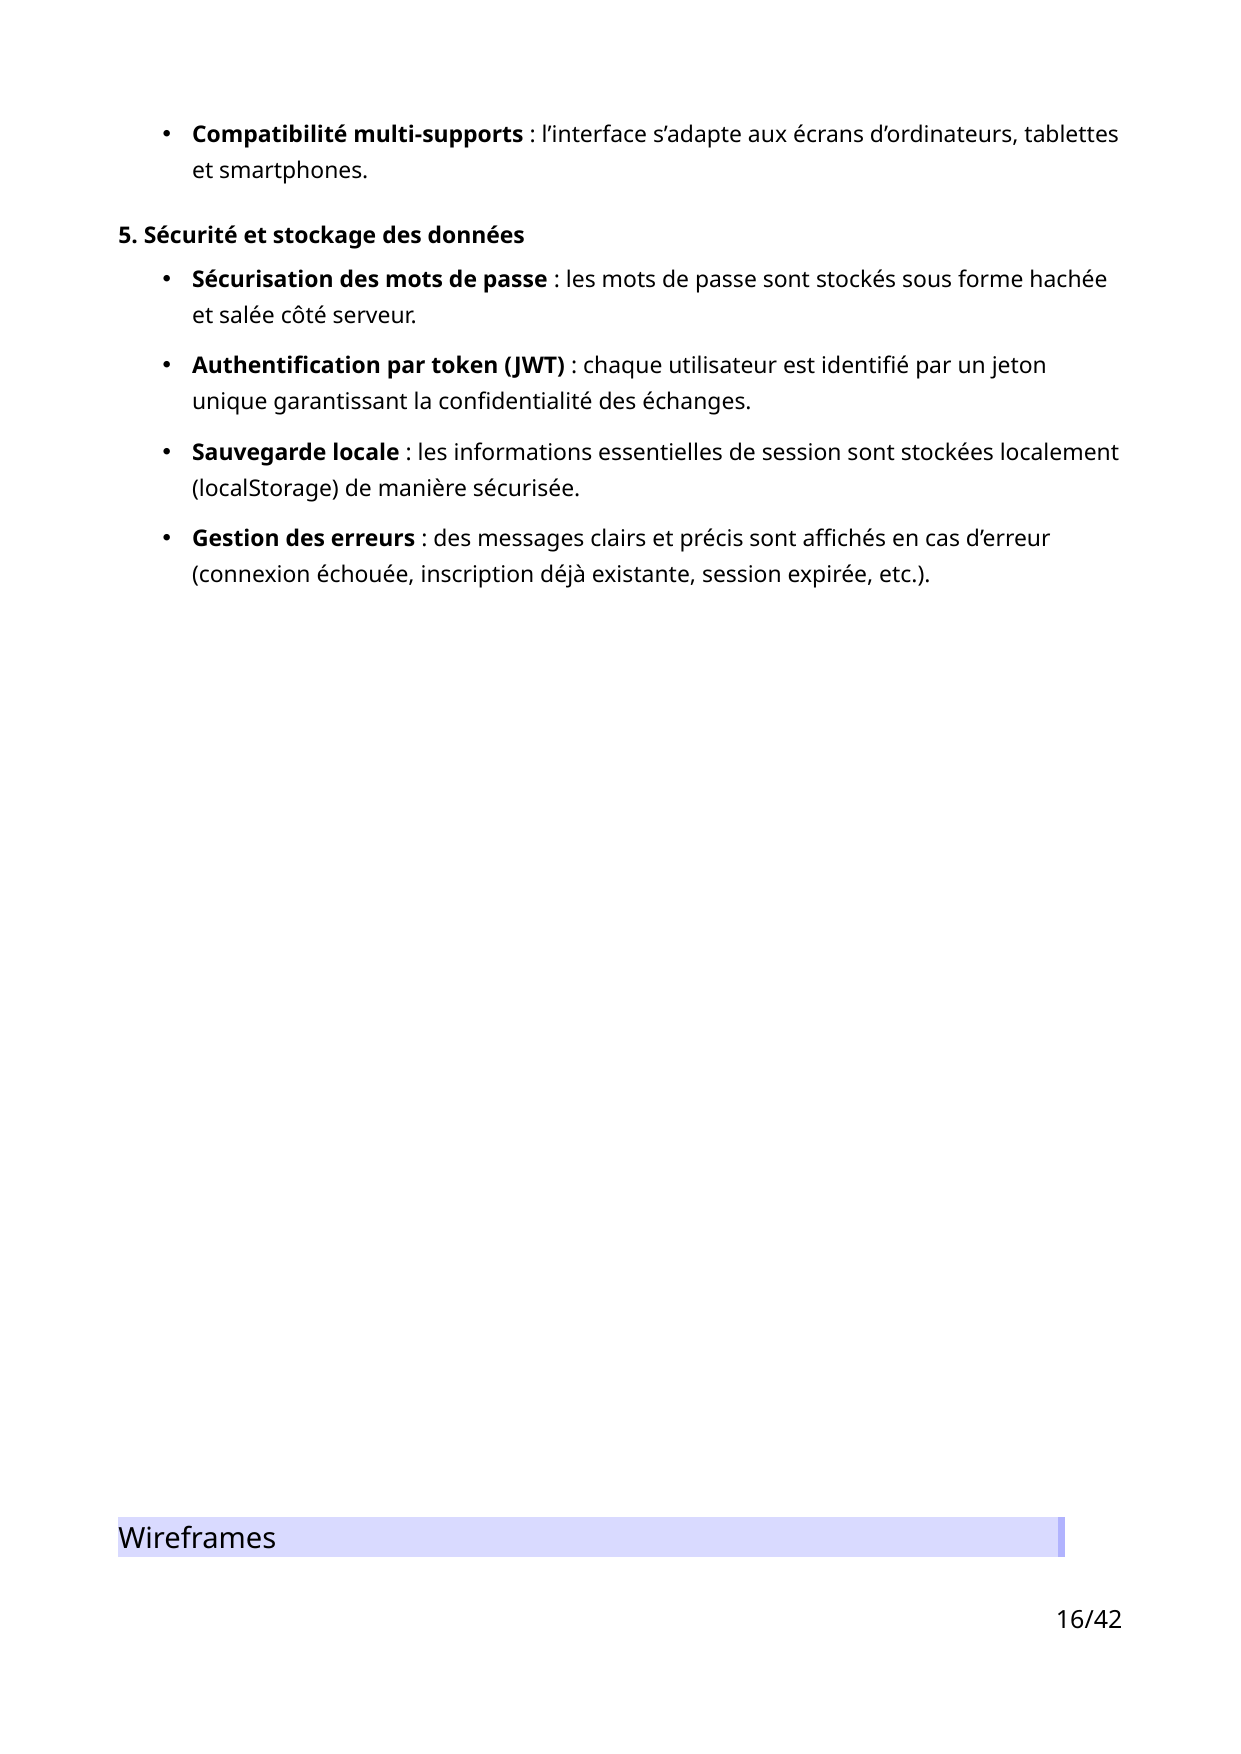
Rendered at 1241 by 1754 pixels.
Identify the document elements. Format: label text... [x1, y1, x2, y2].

subtitle 5. Sécurité et stockage des données [118, 219, 1122, 250]
list Sauvegarde locale : les informations essentielles de session sont stockées localement (localStorage) de manière sécurisée. [162, 436, 1122, 503]
list Compatibilité multi-supports : l’interface s’adapte aux écrans d’ordinateurs, tablettes et smartphones. [162, 118, 1122, 185]
list Sécurisation des mots de passe : les mots de passe sont stockés sous forme hachée et salée côté serveur. [162, 263, 1122, 330]
list Gestion des erreurs : des messages clairs et précis sont affichés en cas d’erreur (connexion échouée, inscription déjà existante, session expirée, etc.). [162, 522, 1122, 589]
text Wireframes [118, 1517, 1122, 1557]
list Authentification par token (JWT) : chaque utilisateur est identifié par un jeton unique garantissant la confidentialité des échanges. [162, 349, 1122, 417]
